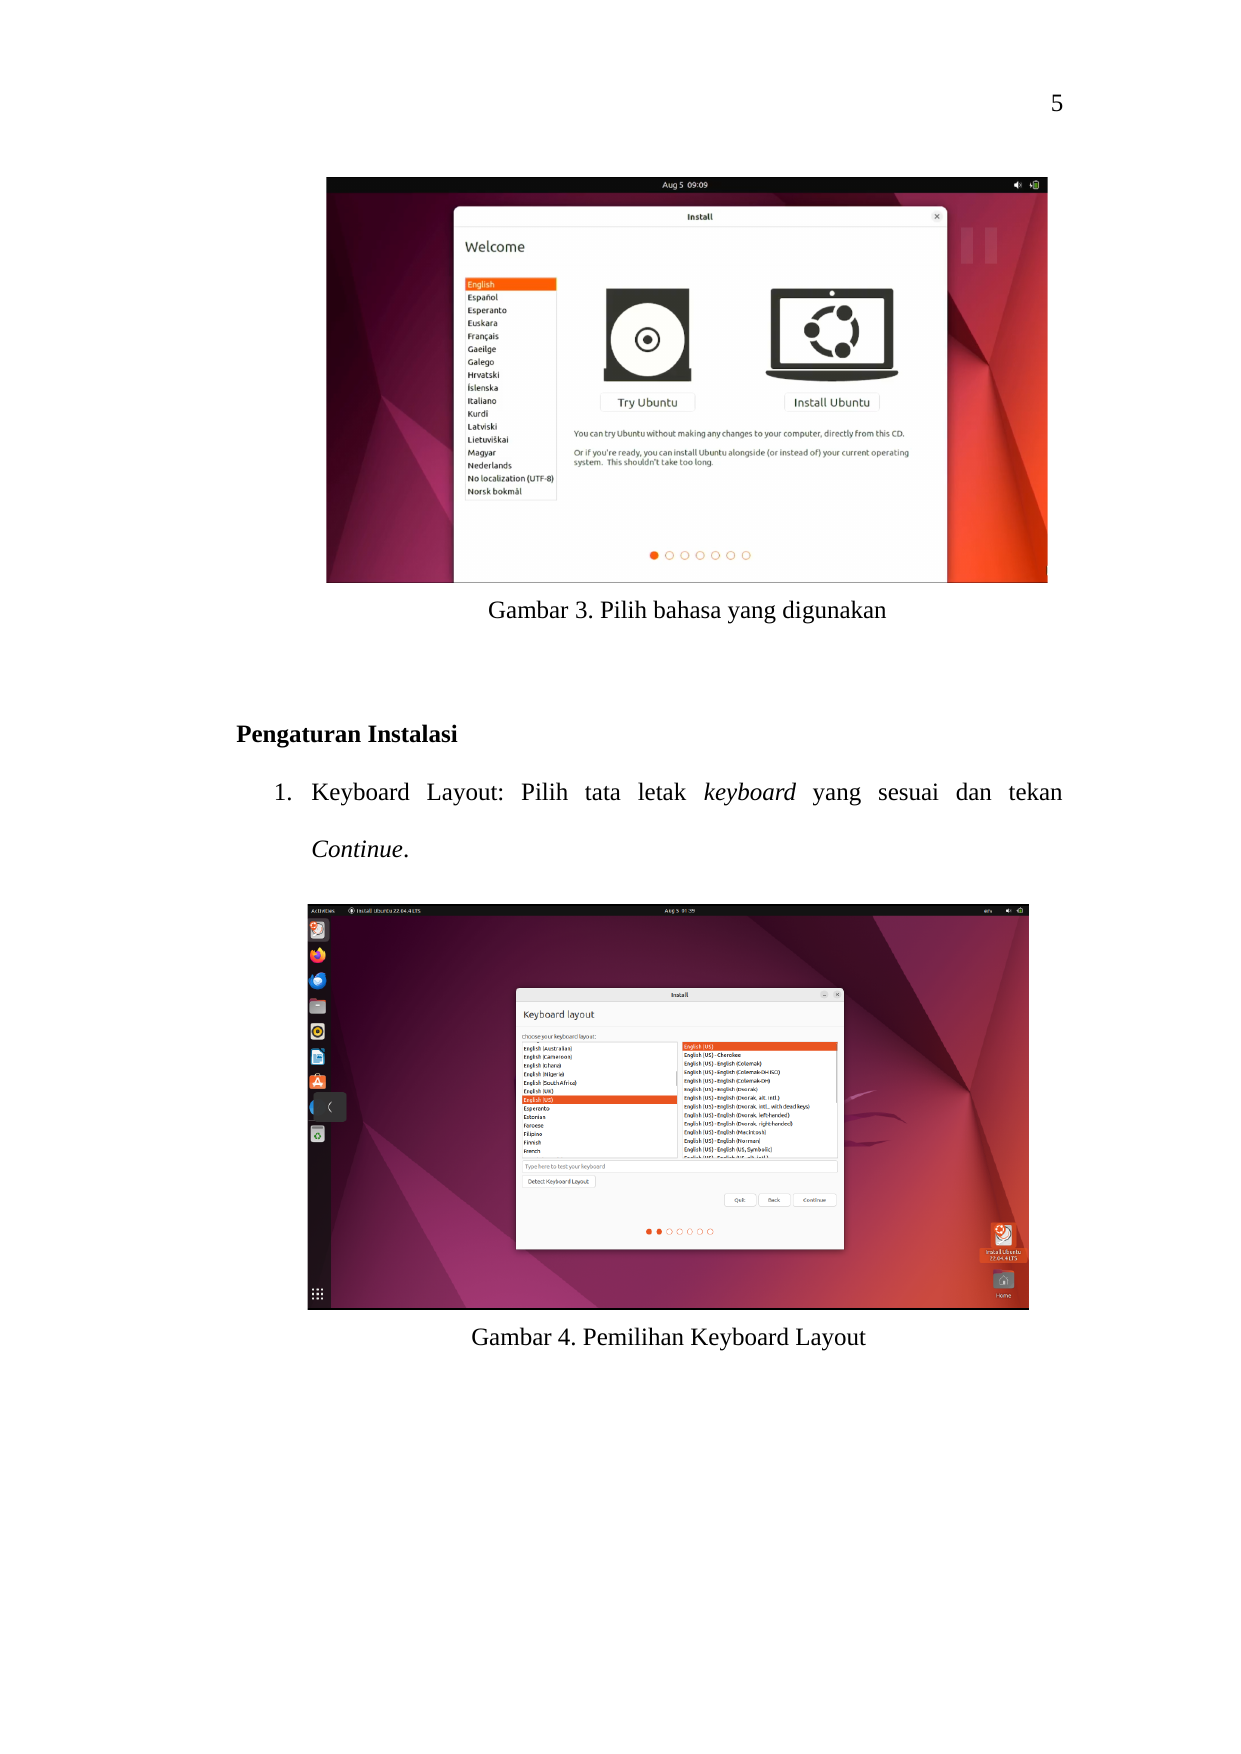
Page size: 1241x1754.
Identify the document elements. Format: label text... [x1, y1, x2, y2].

list Gambar 3. Pilih bahasa yang digunakan [274, 178, 1101, 624]
list [255, 1351, 1082, 1362]
subtitle Pengaturan Instalasi [236, 719, 1063, 748]
list Keyboard Layout: Pilih tata letak keyboard yang sesuai dan tekan Continue. [274, 777, 1063, 863]
picture [326, 177, 1048, 583]
picture [307, 904, 1029, 1310]
list Gambar 4. Pemilihan Keyboard Layout [255, 904, 1082, 1351]
list [255, 892, 1082, 904]
